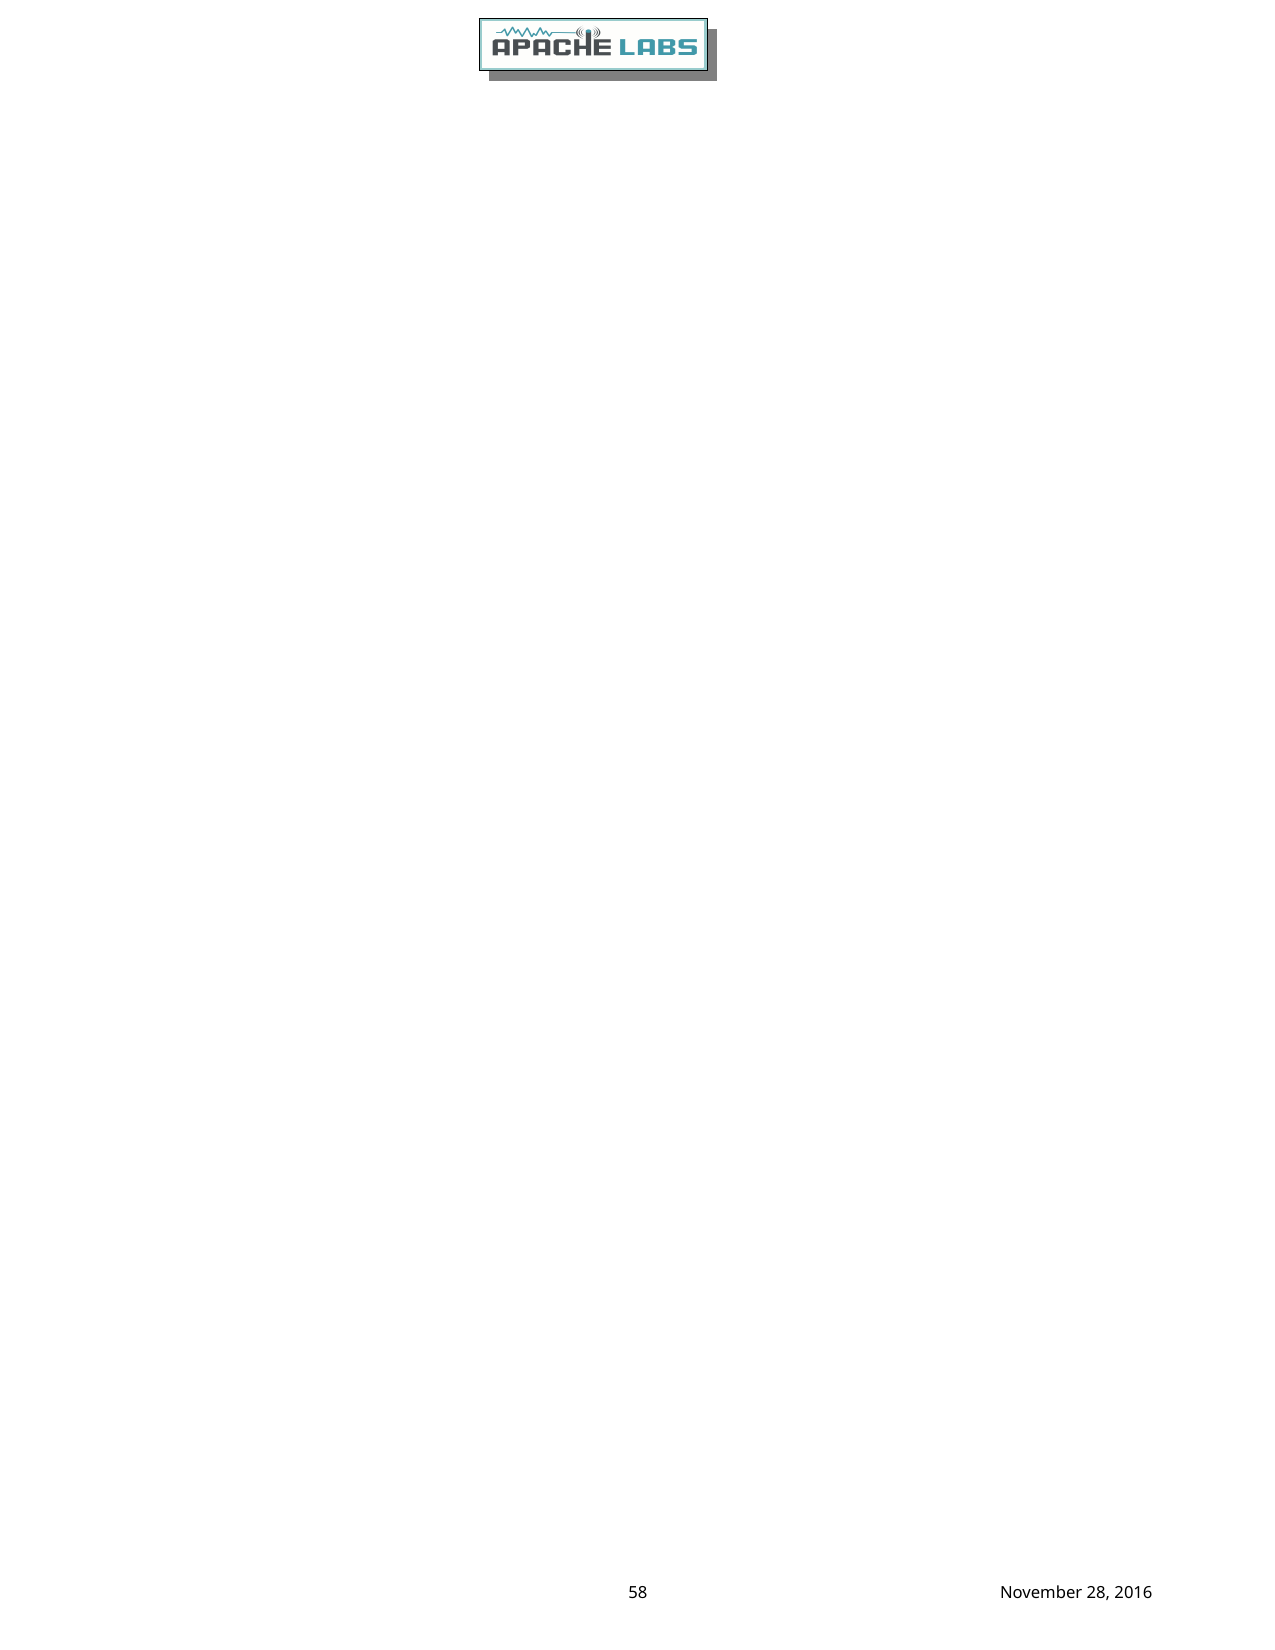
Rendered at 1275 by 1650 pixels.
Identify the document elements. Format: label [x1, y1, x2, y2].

picture [482, 21, 704, 68]
